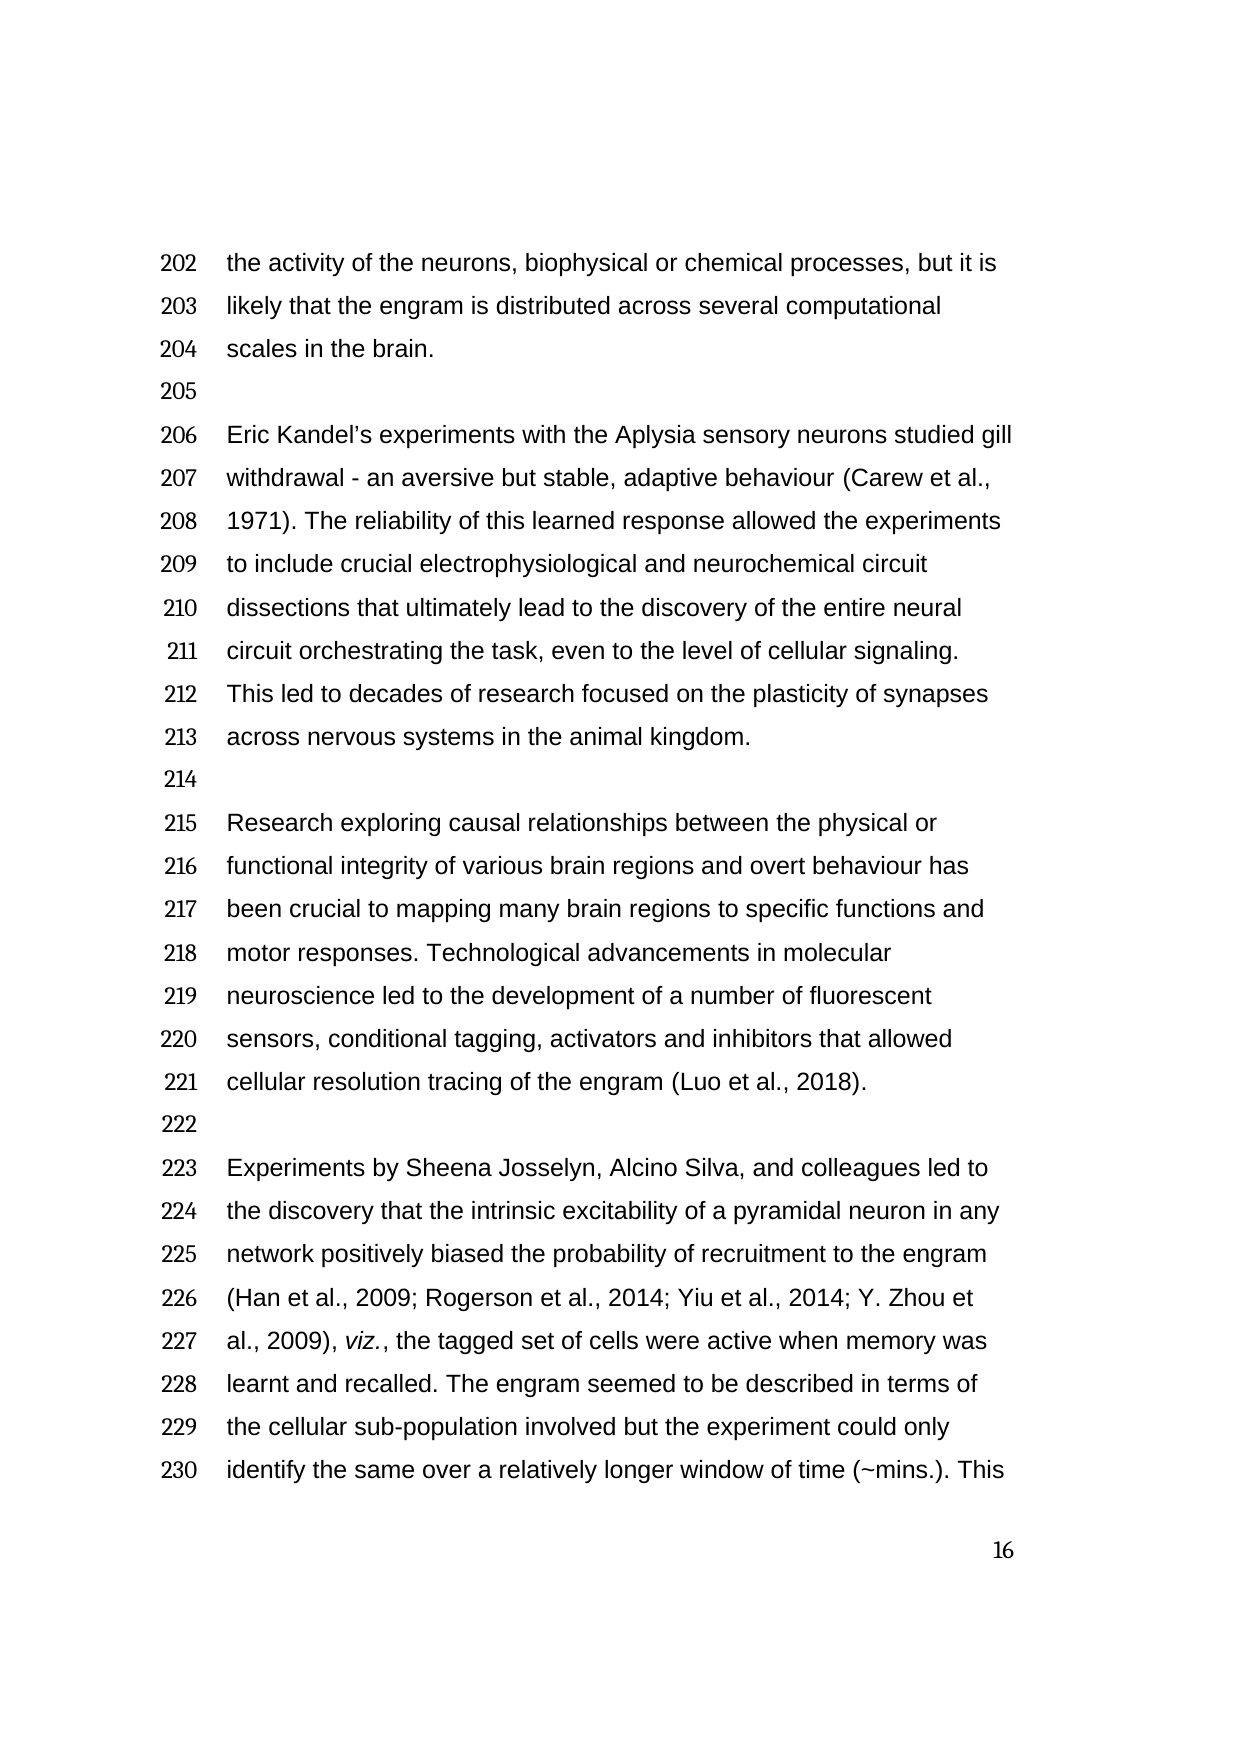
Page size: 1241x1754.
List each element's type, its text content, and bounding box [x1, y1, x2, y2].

text Eric Kandel’s experiments with the Aplysia sensory neurons studied gill withdrawal - an aversive but stable, adaptive behaviour (Carew et al., 1971)⁠. The reliability of this learned response allowed the experiments to include crucial electrophysiological and neurochemical circuit dissections that ultimately lead to the discovery of the entire neural circuit orchestrating the task, even to the level of cellular signaling. This led to decades of research focused on the plasticity of synapses across nervous systems in the animal kingdom. [226, 420, 1014, 751]
text Research exploring causal relationships between the physical or functional integrity of various brain regions and overt behaviour has been crucial to mapping many brain regions to specific functions and motor responses. Technological advancements in molecular neuroscience led to the development of a number of fluorescent sensors, conditional tagging, activators and inhibitors that allowed cellular resolution tracing of the engram (Luo et al., 2018)⁠. [226, 808, 1014, 1096]
text the activity of the neurons, biophysical or chemical processes, but it is likely that the engram is distributed across several computational scales in the brain. [226, 248, 1014, 363]
text Experiments by Sheena Josselyn, Alcino Silva, and colleagues led to the discovery that the intrinsic excitability of a pyramidal neuron in any network positively biased the probability of recruitment to the engram (Han et al., 2009; Rogerson et al., 2014; Yiu et al., 2014; Y. Zhou et al., 2009)⁠, viz., the tagged set of cells were active when memory was learnt and recalled. The engram seemed to be described in terms of the cellular sub-population involved but the experiment could only identify the same over a relatively longer window of time (~mins.). This [226, 1153, 1014, 1484]
